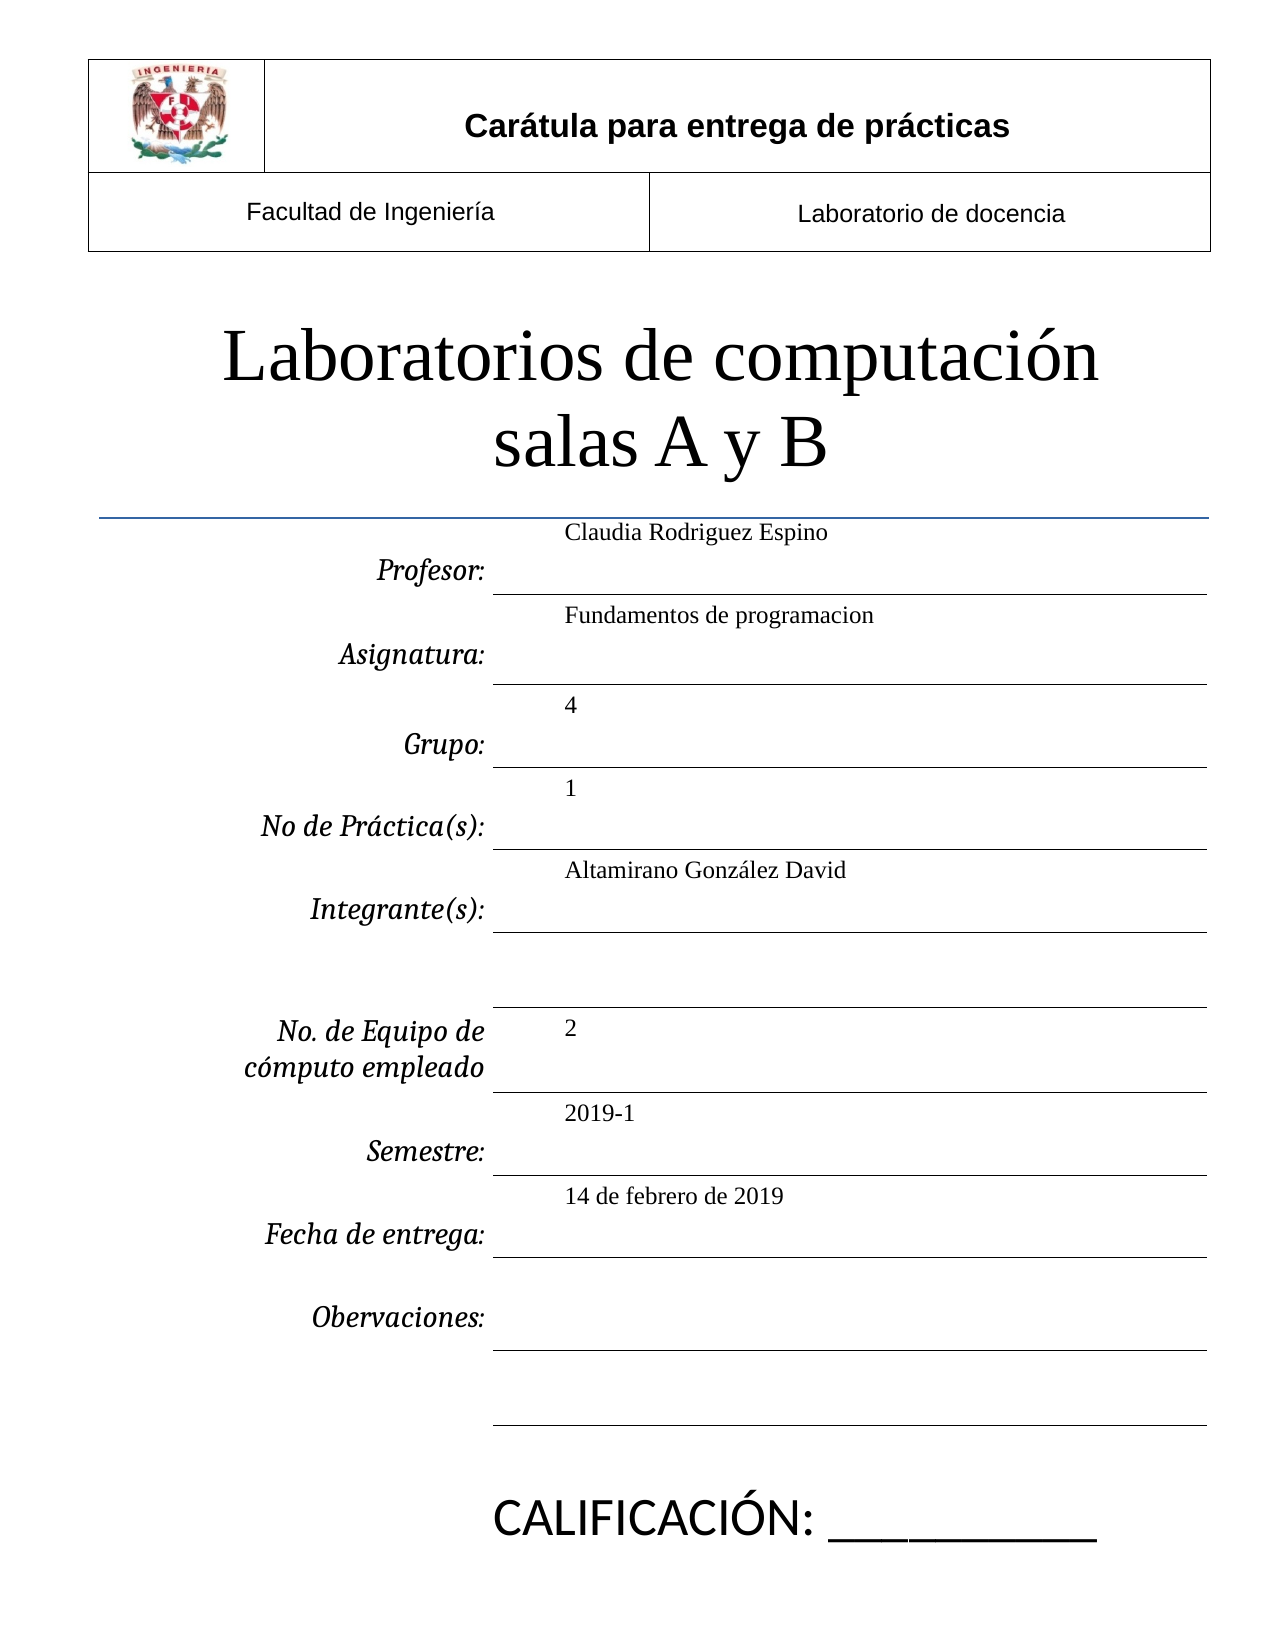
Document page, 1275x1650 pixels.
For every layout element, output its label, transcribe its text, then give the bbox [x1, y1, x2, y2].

table_cell 14 de febrero de 2019 [493, 1176, 1207, 1257]
table_cell Integrante(s): [118, 849, 493, 932]
table_cell Fundamentos de programacion [493, 595, 1207, 684]
table_cell [493, 933, 1207, 1007]
table_cell 4 [493, 685, 1207, 766]
text Laboratorios de computación [118, 310, 1205, 396]
table_header Profesor: [118, 519, 493, 594]
table_header Claudia Rodriguez Espino [493, 519, 1207, 594]
table_cell Obervaciones: [118, 1257, 493, 1350]
table_header [493, 511, 1207, 517]
table_cell [493, 1351, 1207, 1425]
table_header [118, 511, 493, 517]
table_header [89, 60, 264, 172]
table_cell [493, 1258, 1207, 1350]
table_cell Altamirano González David [493, 850, 1207, 932]
table_cell 2019-1 [493, 1093, 1207, 1174]
table_cell [118, 932, 493, 1007]
table_cell Laboratorio de docencia [650, 173, 1210, 251]
text CALIFICACIÓN: __________ [118, 1483, 1205, 1549]
table_cell Grupo: [118, 684, 493, 766]
table_cell [118, 1350, 493, 1425]
text salas A y B [118, 396, 1205, 482]
table_cell No de Práctica(s): [118, 766, 493, 849]
table_header Carátula para entrega de prácticas [265, 60, 1210, 172]
table_cell 1 [493, 768, 1207, 849]
table_cell Asignatura: [118, 594, 493, 684]
table_cell Fecha de entrega: [118, 1175, 493, 1257]
table_cell Semestre: [118, 1091, 493, 1174]
table_cell 2 [493, 1008, 1207, 1091]
table_cell Facultad de Ingeniería [89, 173, 649, 251]
table_cell No. de Equipo de cómputo empleado [118, 1007, 493, 1091]
